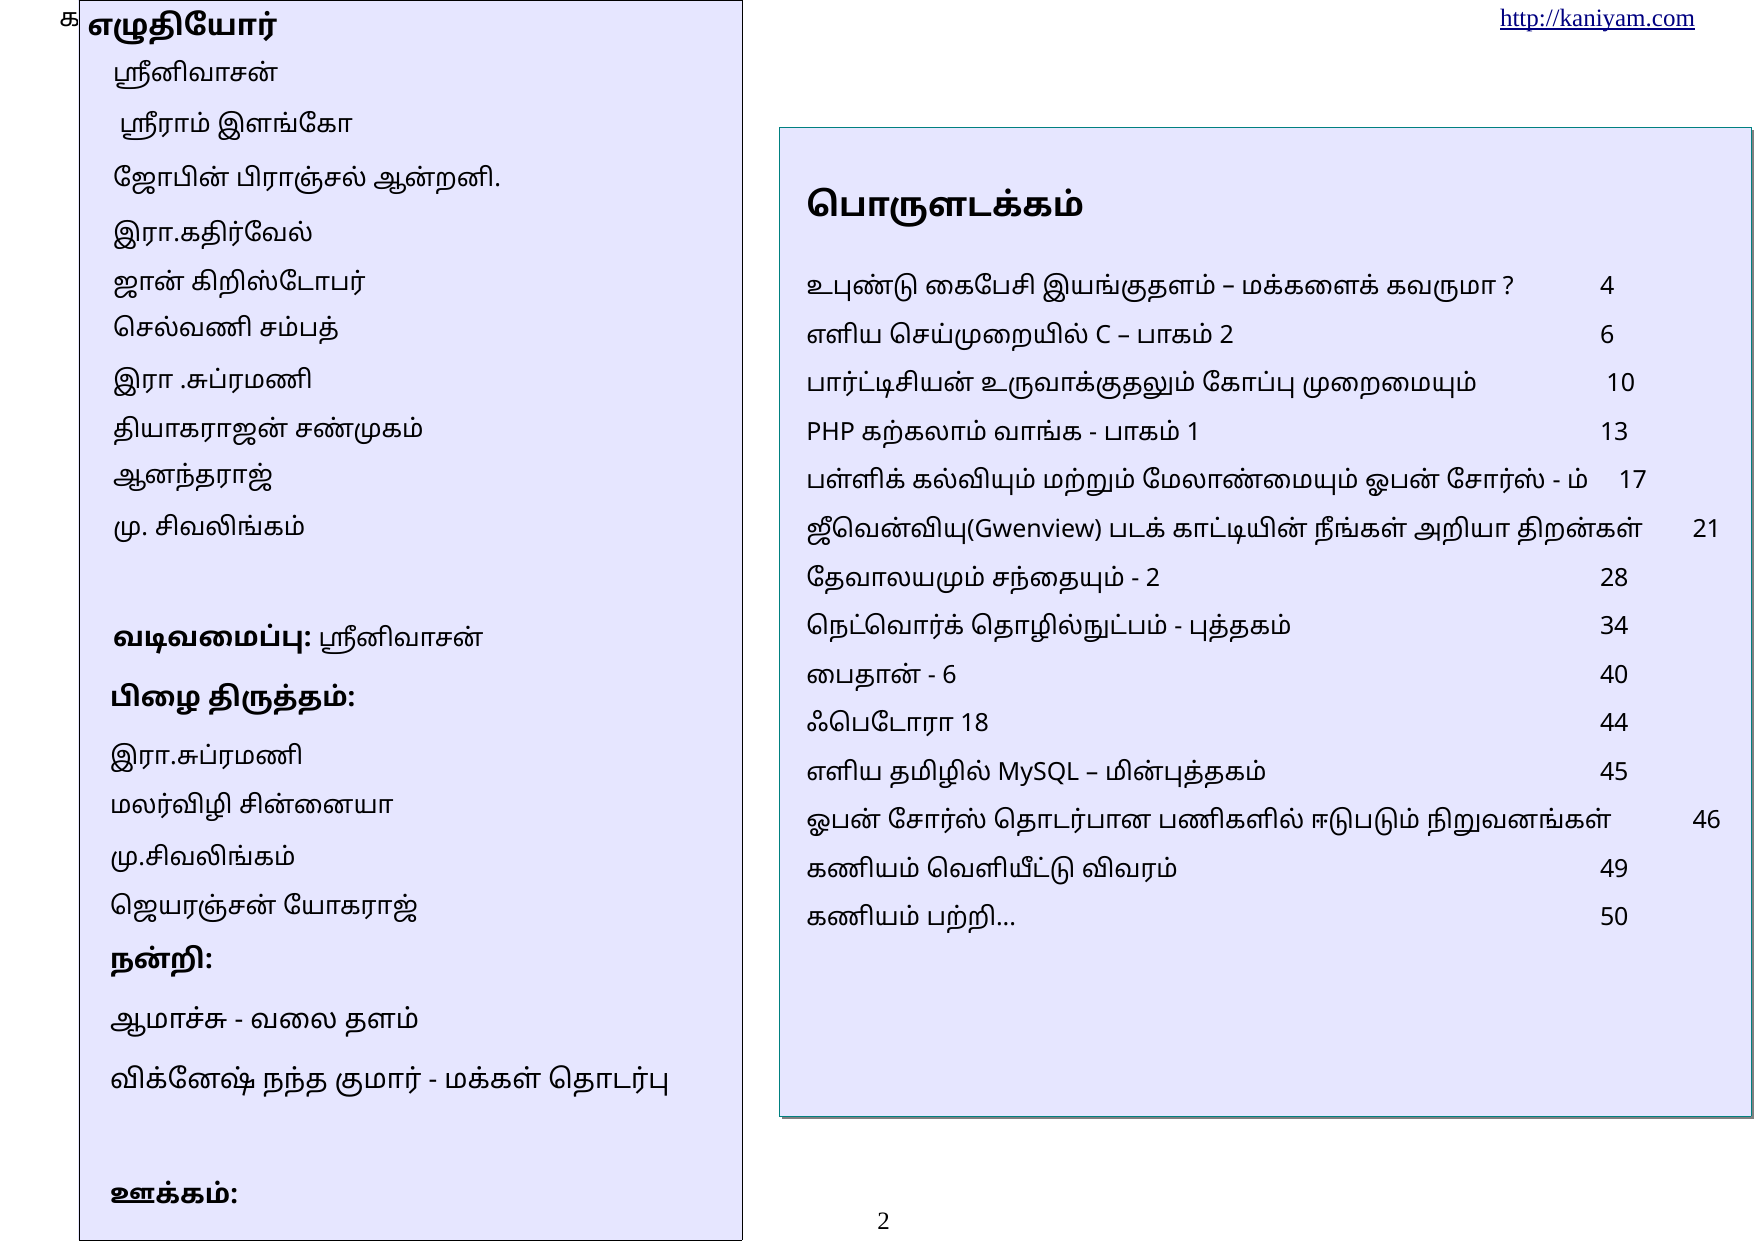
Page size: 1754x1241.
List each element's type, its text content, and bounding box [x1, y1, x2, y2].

text செல்வணி சம்பத் [113, 315, 732, 346]
text விக்னேஷ் நந்த குமார் - மக்கள் தொடர்பு [88, 1059, 732, 1099]
text வடிவமைப்பு: ஸ்ரீனிவாசன் [113, 618, 732, 658]
text ஸ்ரீனிவாசன் [113, 59, 732, 91]
text ஜெயரஞ்சன் யோகராஜ் [88, 893, 732, 924]
text ஓபன் சோர்ஸ் தொடர்பான பணிகளில் ஈடுபடும் நிறுவனங்கள் 46 [806, 802, 1727, 838]
text பிழை திருத்தம்: [88, 678, 732, 718]
text PHP கற்கலாம் வாங்க - பாகம் 1 13 [806, 413, 1727, 449]
text கணியம் பற்றி... 50 [806, 899, 1727, 935]
text எழுதியோர் [87, 9, 733, 47]
text கணியம் வெளியீட்டு விவரம் 49 [806, 850, 1727, 886]
text தியாகராஜன் சண்முகம் [113, 415, 732, 446]
text நெட்வொர்க் தொழில்நுட்பம் - புத்தகம் 34 [806, 608, 1727, 644]
text இரா.சுப்ரமணி [88, 738, 732, 774]
text எளிய செய்முறையில் C – பாகம் 2 6 [806, 316, 1727, 352]
text ஜீவென்வியு(Gwenview) படக் காட்டியின் நீங்கள் அறியா திறன்கள் 21 [806, 511, 1727, 547]
text ஆனந்தராஜ் [113, 462, 732, 493]
text மு.சிவலிங்கம் [88, 838, 732, 874]
text இரா.கதிர்வேல் [113, 214, 732, 250]
text எளிய தமிழில் MySQL – மின்புத்தகம் 45 [806, 753, 1727, 789]
subtitle உபுண்டு கைபேசி இயங்குதளம் – மக்களைக் கவருமா ? 4 [806, 268, 1727, 304]
text மலர்விழி சின்னையா [88, 792, 732, 823]
text நன்றி: [88, 939, 732, 979]
text பைதான் - 6 40 [806, 656, 1727, 692]
text இரா .சுப்ரமணி [113, 361, 732, 397]
text மு. சிவலிங்கம் [113, 508, 732, 544]
text தேவாலயமும் சந்தையும் - 2 28 [806, 559, 1727, 595]
text ஆமாச்சு - வலை தளம் [88, 999, 732, 1039]
text பார்ட்டிசியன் உருவாக்குதலும் கோப்பு முறைமையும் 10 [806, 365, 1727, 401]
text ஸ்ரீராம் இளங்கோ [113, 106, 732, 142]
text ஃபெடோரா 18 44 [806, 705, 1727, 741]
text பொருளடக்கம் [806, 187, 1727, 230]
text ஊக்கம்: [88, 1174, 732, 1213]
text ஜான் கிறிஸ்டோபர் [113, 268, 732, 299]
text ஜோபின் பிராஞ்சல் ஆன்றனி. [113, 160, 732, 196]
text பள்ளிக் கல்வியும் மற்றும் மேலாண்மையும் ஓபன் சோர்ஸ் - ம் 17 [806, 462, 1727, 498]
